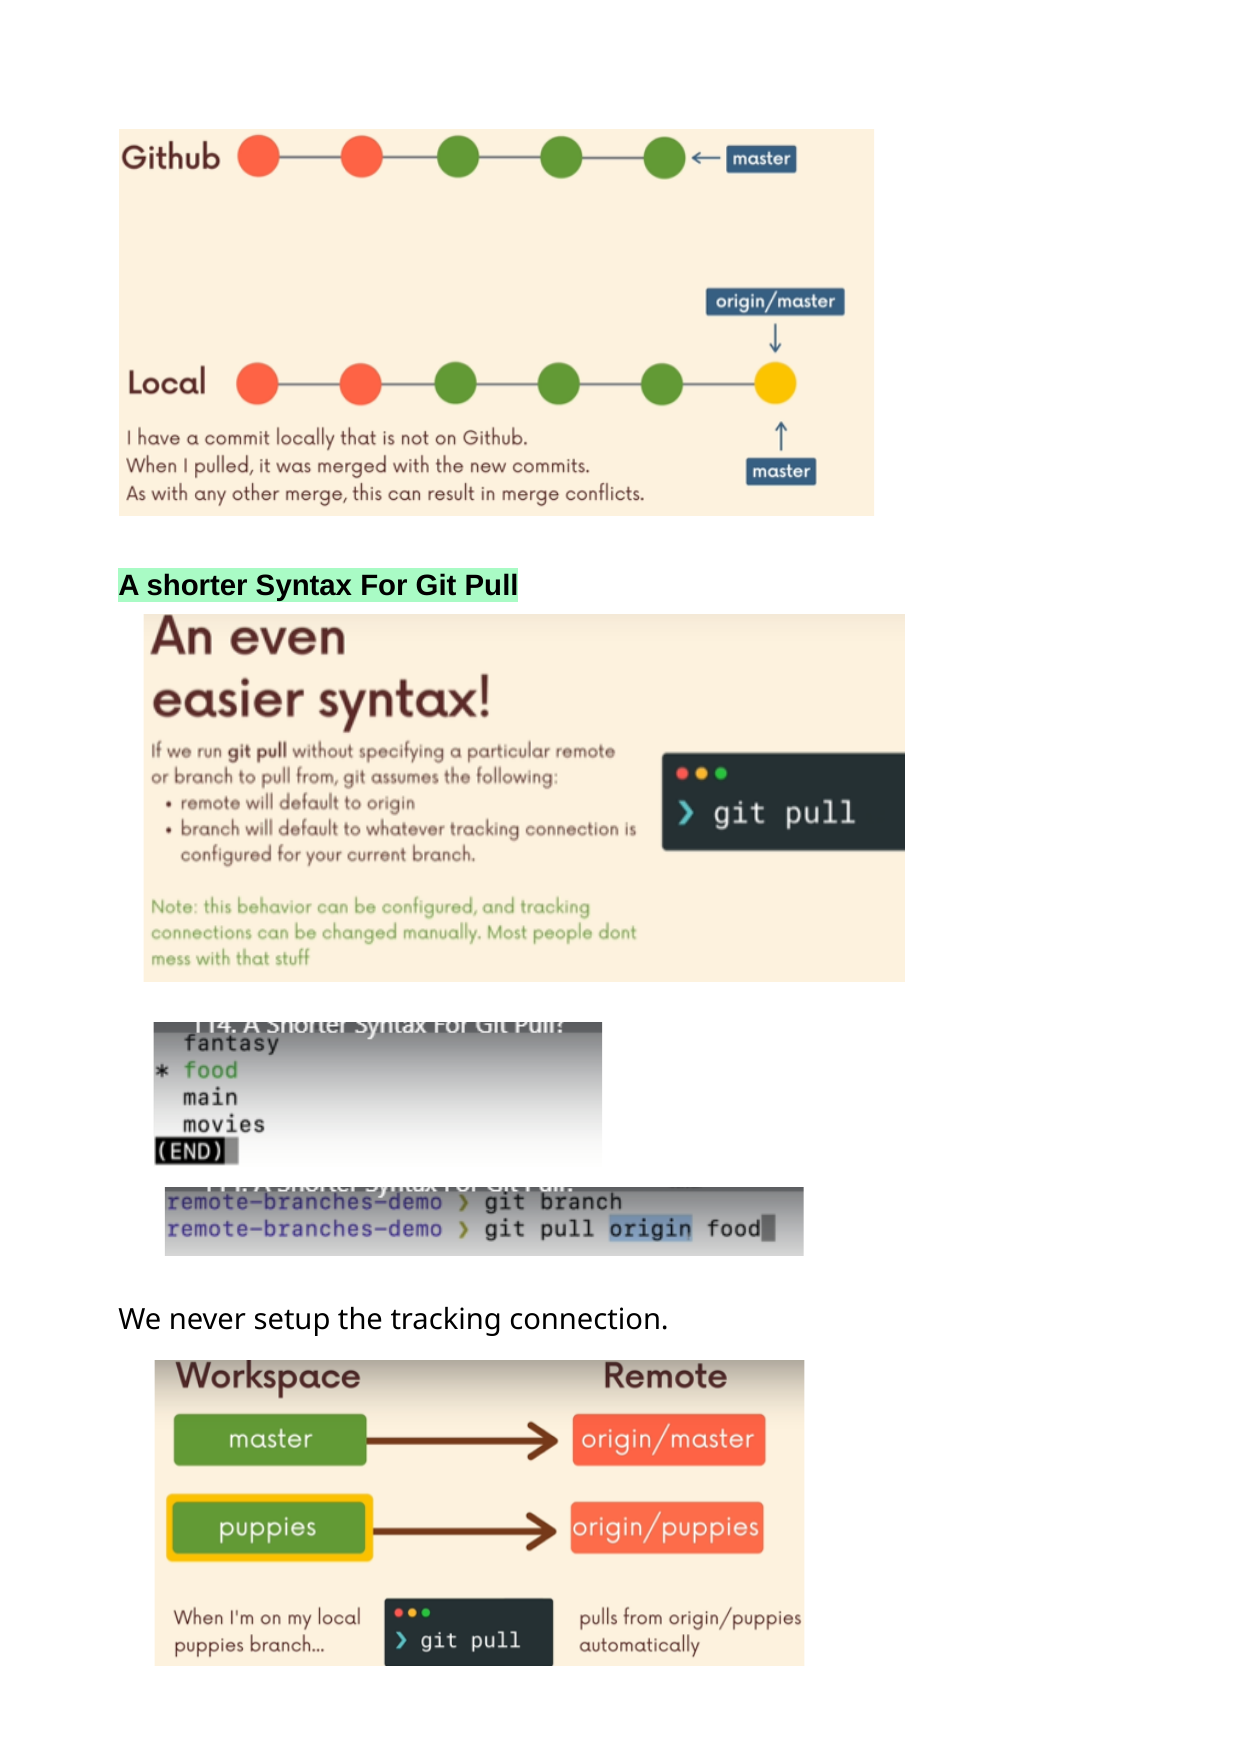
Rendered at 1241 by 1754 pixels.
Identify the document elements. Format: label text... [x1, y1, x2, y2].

picture [154, 1360, 805, 1666]
text We never setup the tracking connection. [118, 1298, 1122, 1338]
picture [119, 129, 875, 516]
subtitle A shorter Syntax For Git Pull [518, 568, 1122, 602]
picture [164, 1187, 804, 1256]
picture [143, 614, 905, 982]
picture [153, 1022, 603, 1167]
